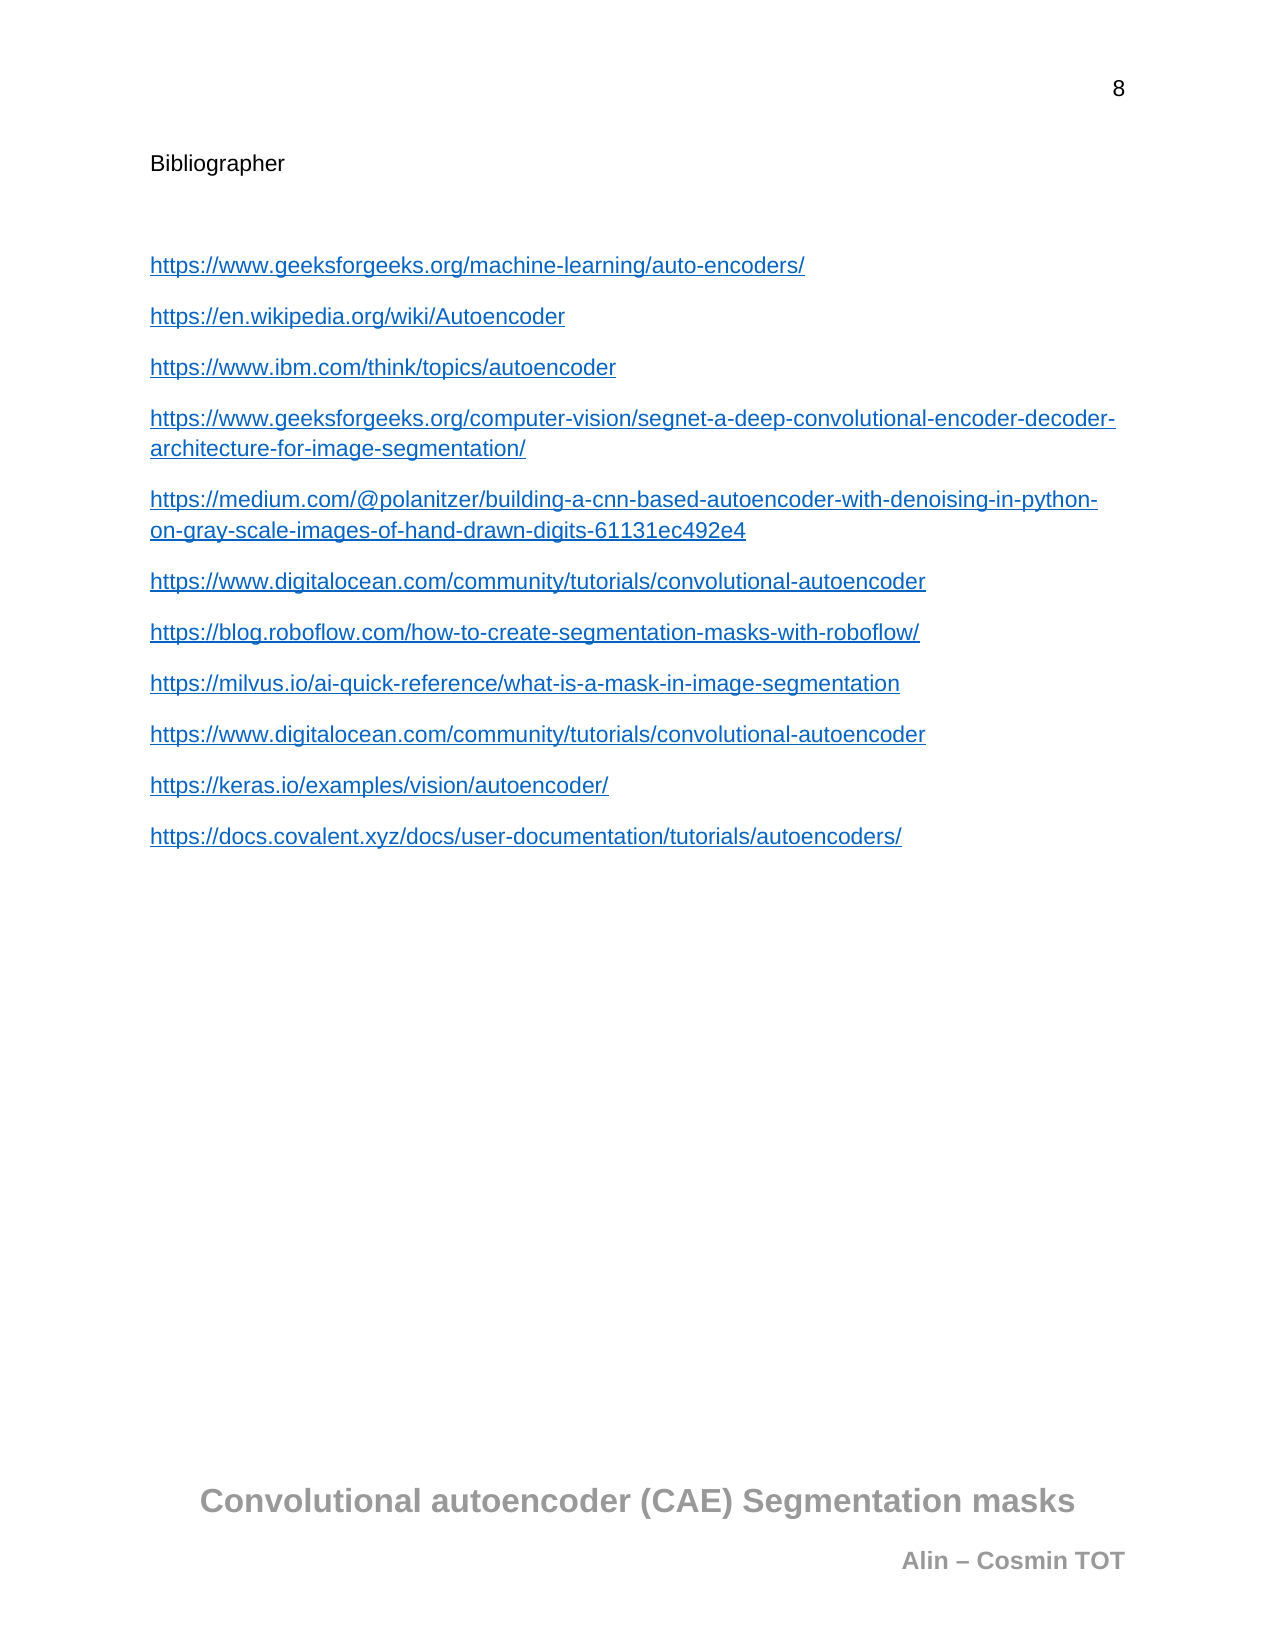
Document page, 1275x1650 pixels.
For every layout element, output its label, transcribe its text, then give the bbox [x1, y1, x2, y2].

text Bibliographer [150, 150, 1125, 176]
text https://en.wikipedia.org/wiki/Autoencoder [150, 303, 1125, 329]
text https://blog.roboflow.com/how-to-create-segmentation-masks-with-roboflow/ [150, 619, 1125, 645]
text https://medium.com/@polanitzer/building-a-cnn-based-autoencoder-with-denoising-in-python-on-gray-scale-images-of-hand-drawn-digits-61131ec492e4 [150, 486, 1125, 543]
text https://milvus.io/ai-quick-reference/what-is-a-mask-in-image-segmentation [150, 670, 1125, 696]
text https://www.ibm.com/think/topics/autoencoder [150, 354, 1125, 381]
text https://www.geeksforgeeks.org/computer-vision/segnet-a-deep-convolutional-encoder-decoder-architecture-for-image-segmentation/ [150, 405, 1125, 462]
text https://keras.io/examples/vision/autoencoder/ [150, 772, 1125, 798]
text https://www.geeksforgeeks.org/machine-learning/auto-encoders/ [150, 252, 1125, 278]
text https://www.digitalocean.com/community/tutorials/convolutional-autoencoder [150, 721, 1125, 747]
text https://docs.covalent.xyz/docs/user-documentation/tutorials/autoencoders/ [150, 823, 1125, 849]
text https://www.digitalocean.com/community/tutorials/convolutional-autoencoder [150, 568, 1125, 594]
